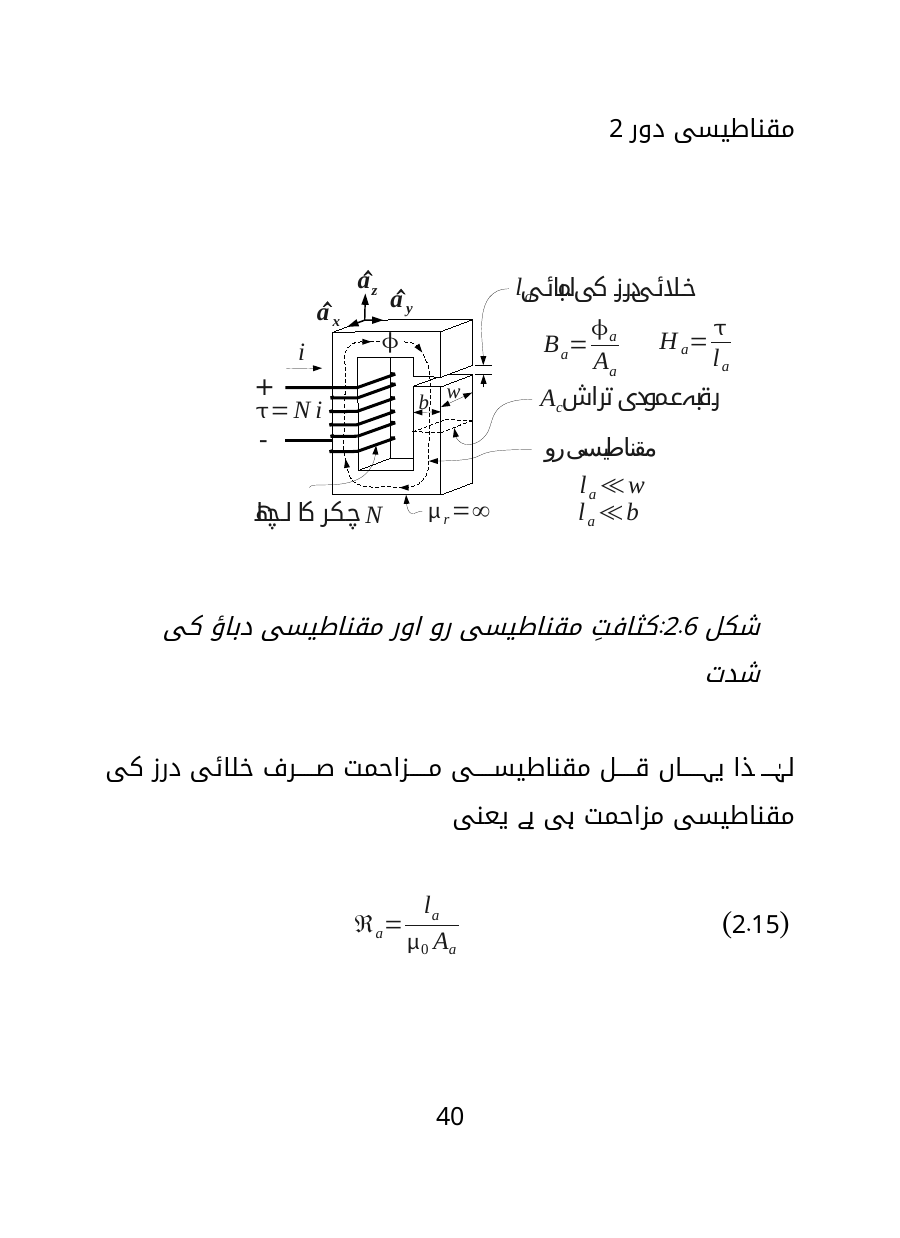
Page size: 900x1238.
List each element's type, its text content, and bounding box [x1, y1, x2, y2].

text لہٰذا یہاں قل مقناطیسی مزاحمت صرف خلائی درز کی مقناطیسی مزاحمت ہی ہے یعنی [105, 745, 795, 839]
table_header [105, 886, 700, 977]
table_header (2.15) [700, 886, 795, 977]
text شکل 2.6:کثافتِ مقناطیسی رو اور مقناطیسی دباؤ کی شدت [140, 195, 760, 698]
